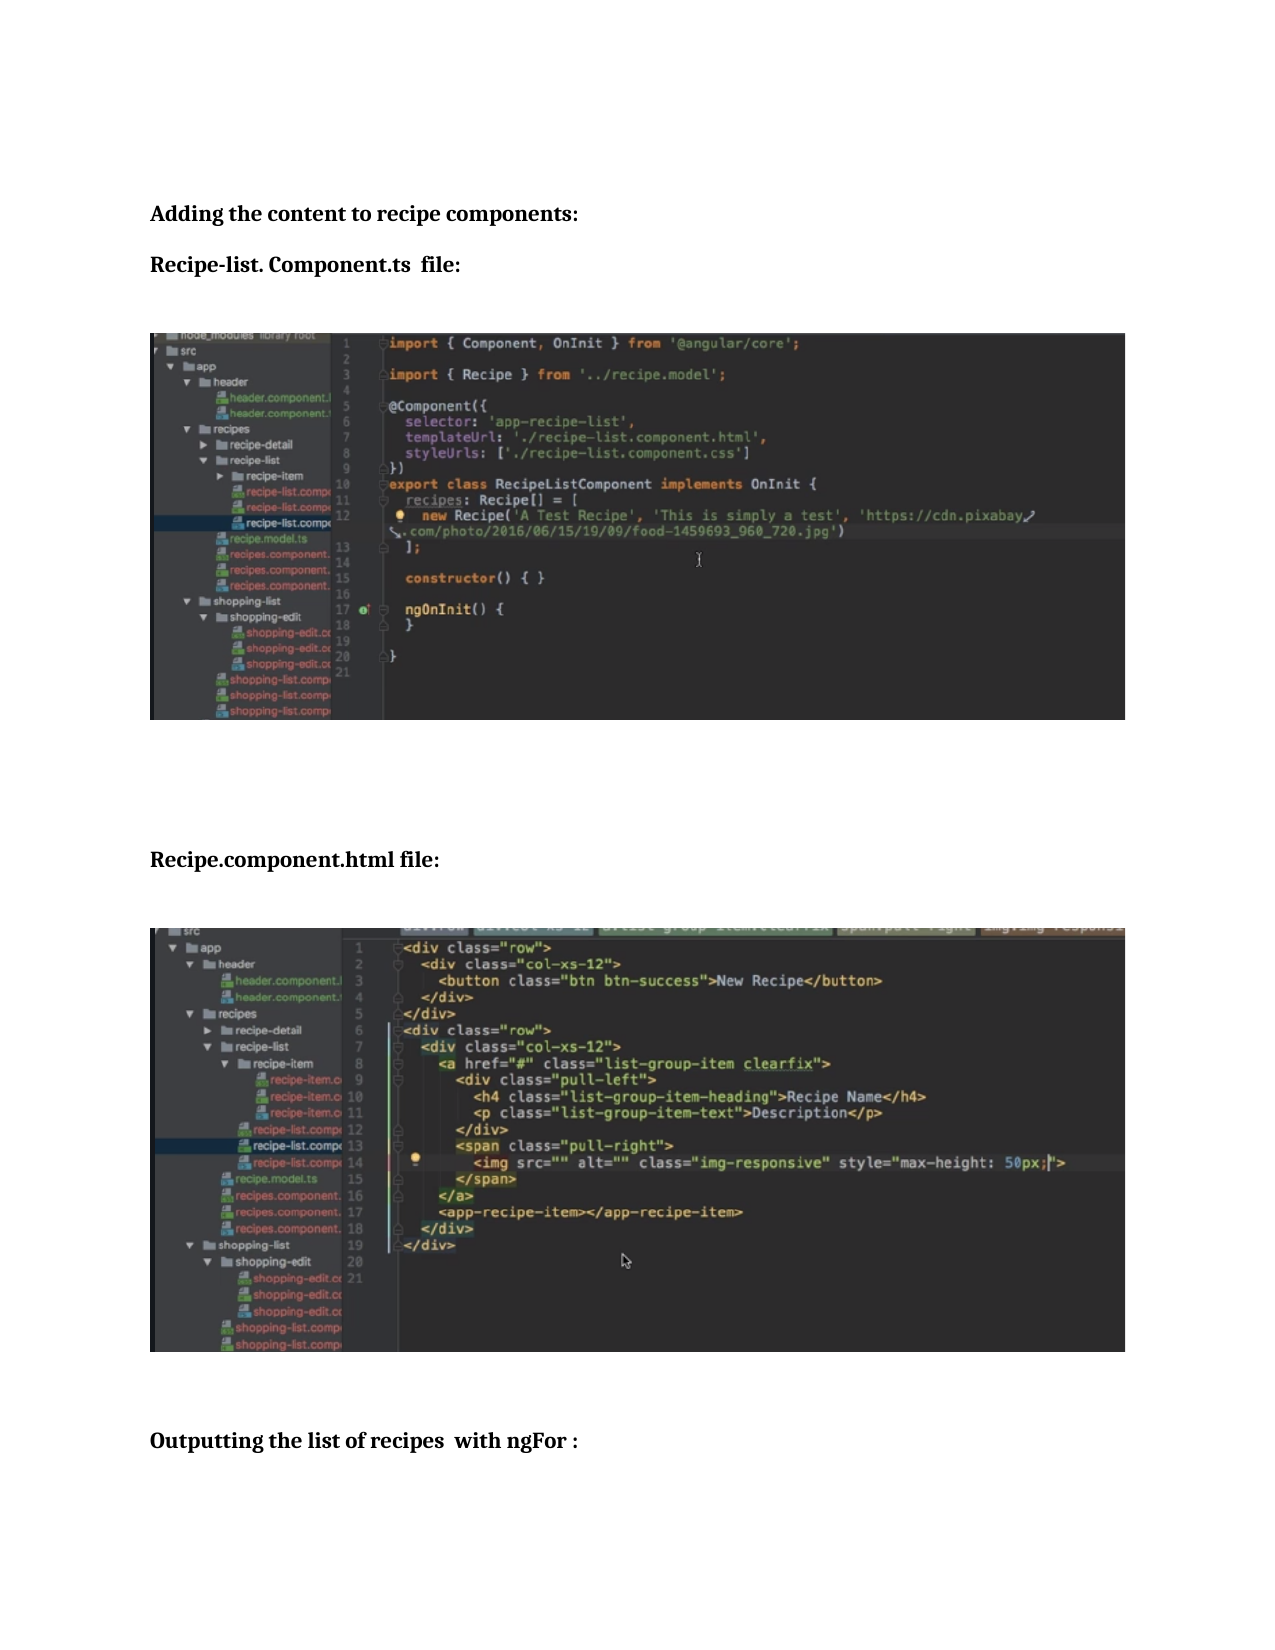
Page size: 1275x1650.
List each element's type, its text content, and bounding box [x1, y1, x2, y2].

picture [150, 928, 1125, 1352]
subtitle Recipe.component.html file: [150, 847, 1125, 873]
subtitle Adding the content to recipe components: [150, 201, 1125, 227]
subtitle Recipe-list. Component.ts file: [150, 252, 1125, 278]
picture [150, 333, 1125, 720]
subtitle Outputting the list of recipes with ngFor : [150, 1428, 1125, 1454]
